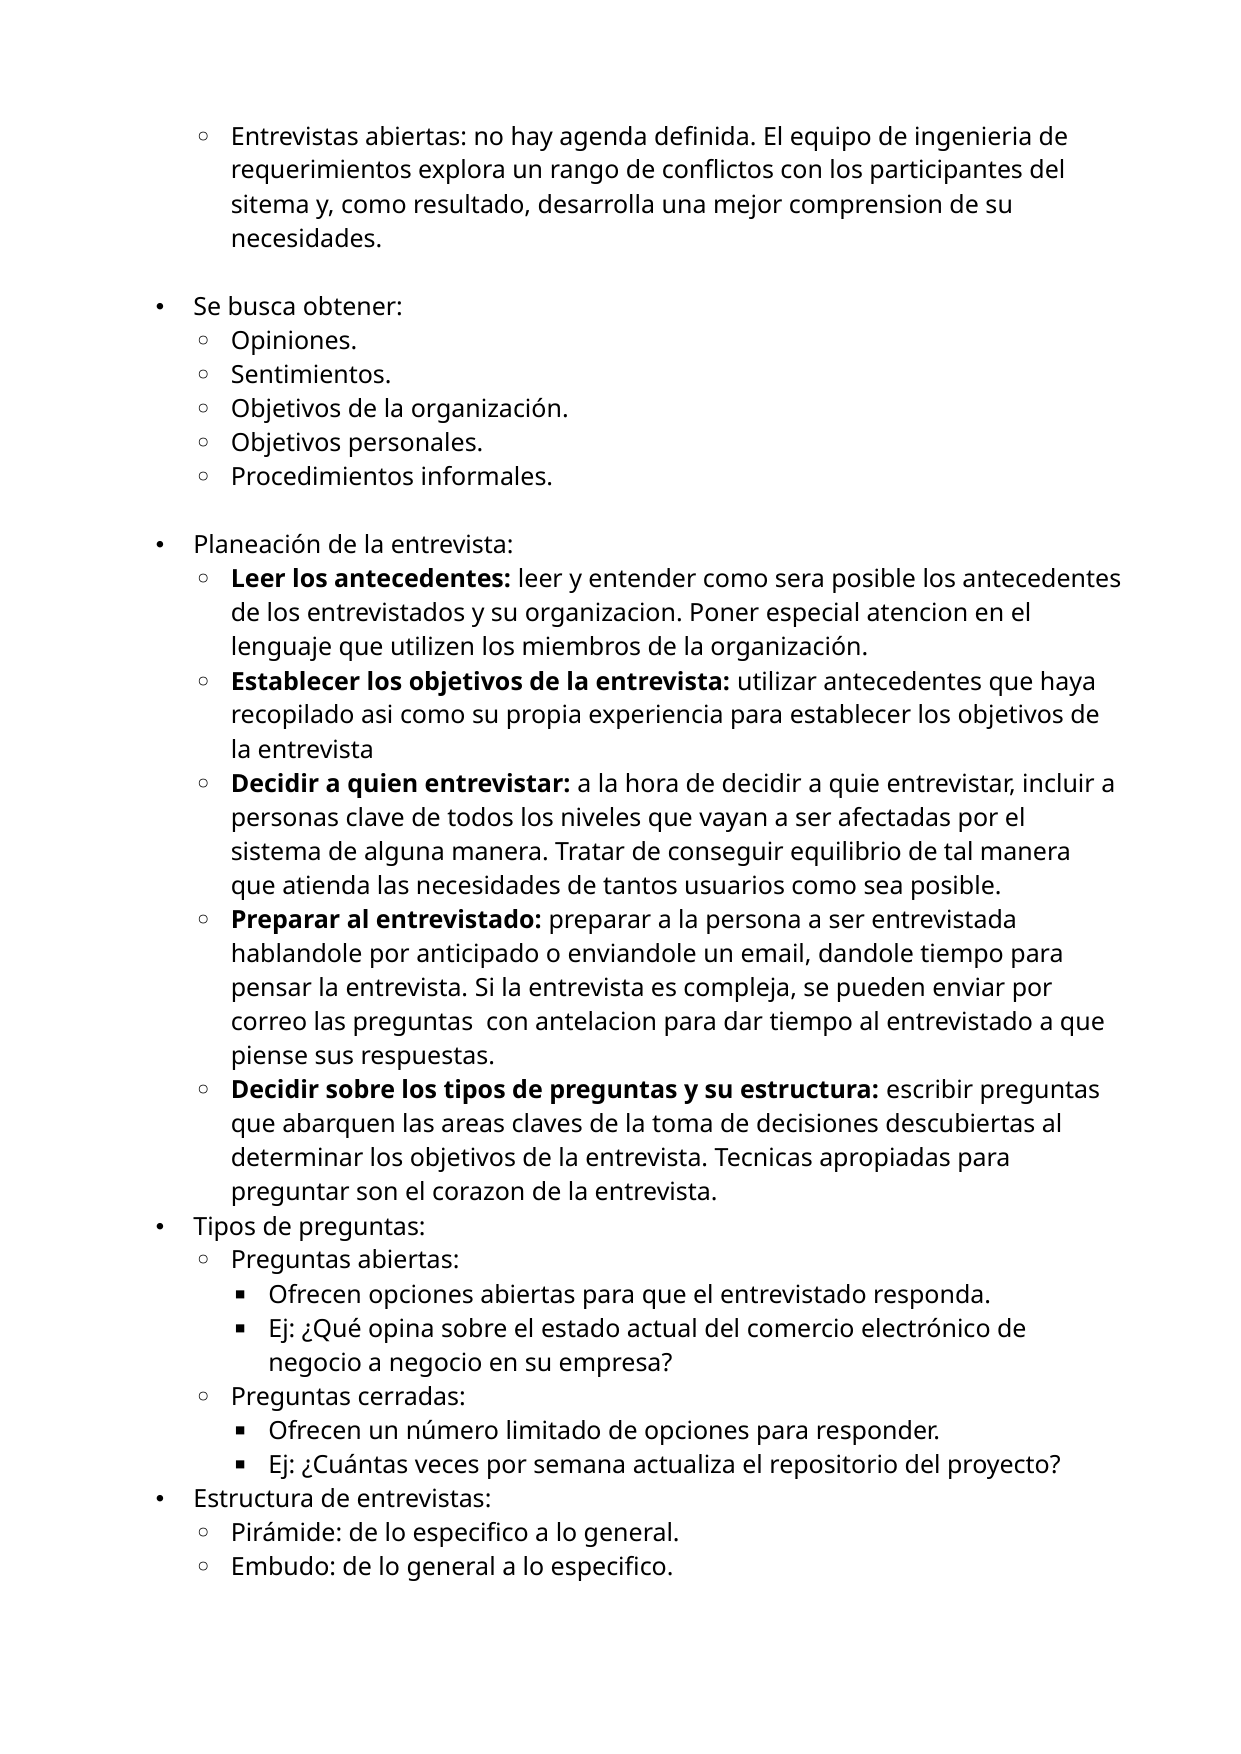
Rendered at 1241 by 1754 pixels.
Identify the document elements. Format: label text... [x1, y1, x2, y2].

list Leer los antecedentes: leer y entender como sera posible los antecedentes de los entrevistados y su organizacion. Poner especial atencion en el lenguaje que utilizen los miembros de la organización. [193, 561, 1122, 663]
list Se busca obtener: [156, 288, 1122, 322]
list Entrevistas abiertas: no hay agenda definida. El equipo de ingenieria de requerimientos explora un rango de conflictos con los participantes del sitema y, como resultado, desarrolla una mejor comprension de su necesidades. [193, 118, 1122, 254]
list Objetivos de la organización. [193, 391, 1122, 425]
list Decidir a quien entrevistar: a la hora de decidir a quie entrevistar, incluir a personas clave de todos los niveles que vayan a ser afectadas por el sistema de alguna manera. Tratar de conseguir equilibrio de tal manera que atienda las necesidades de tantos usuarios como sea posible. [193, 765, 1122, 902]
list Objetivos personales. [193, 425, 1122, 459]
list Planeación de la entrevista: [156, 527, 1122, 561]
list Establecer los objetivos de la entrevista: utilizar antecedentes que haya recopilado asi como su propia experiencia para establecer los objetivos de la entrevista [193, 663, 1122, 765]
list Preguntas abiertas: [193, 1242, 1122, 1276]
list Procedimientos informales. [193, 459, 1122, 493]
list Decidir sobre los tipos de preguntas y su estructura: escribir preguntas que abarquen las areas claves de la toma de decisiones descubiertas al determinar los objetivos de la entrevista. Tecnicas apropiadas para preguntar son el corazon de la entrevista. [193, 1072, 1122, 1208]
list Pirámide: de lo especifico a lo general. [193, 1515, 1122, 1549]
list Ofrecen un número limitado de opciones para responder. [231, 1412, 1122, 1447]
list Ofrecen opciones abiertas para que el entrevistado responda. [231, 1276, 1122, 1310]
list Ej: ¿Cuántas veces por semana actualiza el repositorio del proyecto? [231, 1447, 1122, 1481]
list Preparar al entrevistado: preparar a la persona a ser entrevistada hablandole por anticipado o enviandole un email, dandole tiempo para pensar la entrevista. Si la entrevista es compleja, se pueden enviar por correo las preguntas con antelacion para dar tiempo al entrevistado a que piense sus respuestas. [193, 902, 1122, 1072]
list Opiniones. [193, 322, 1122, 357]
list Estructura de entrevistas: [156, 1481, 1122, 1515]
list Ej: ¿Qué opina sobre el estado actual del comercio electrónico de negocio a negocio en su empresa? [231, 1310, 1122, 1378]
list Preguntas cerradas: [193, 1378, 1122, 1412]
list Sentimientos. [193, 357, 1122, 391]
list Tipos de preguntas: [156, 1208, 1122, 1242]
list Embudo: de lo general a lo especifico. [193, 1549, 1122, 1583]
